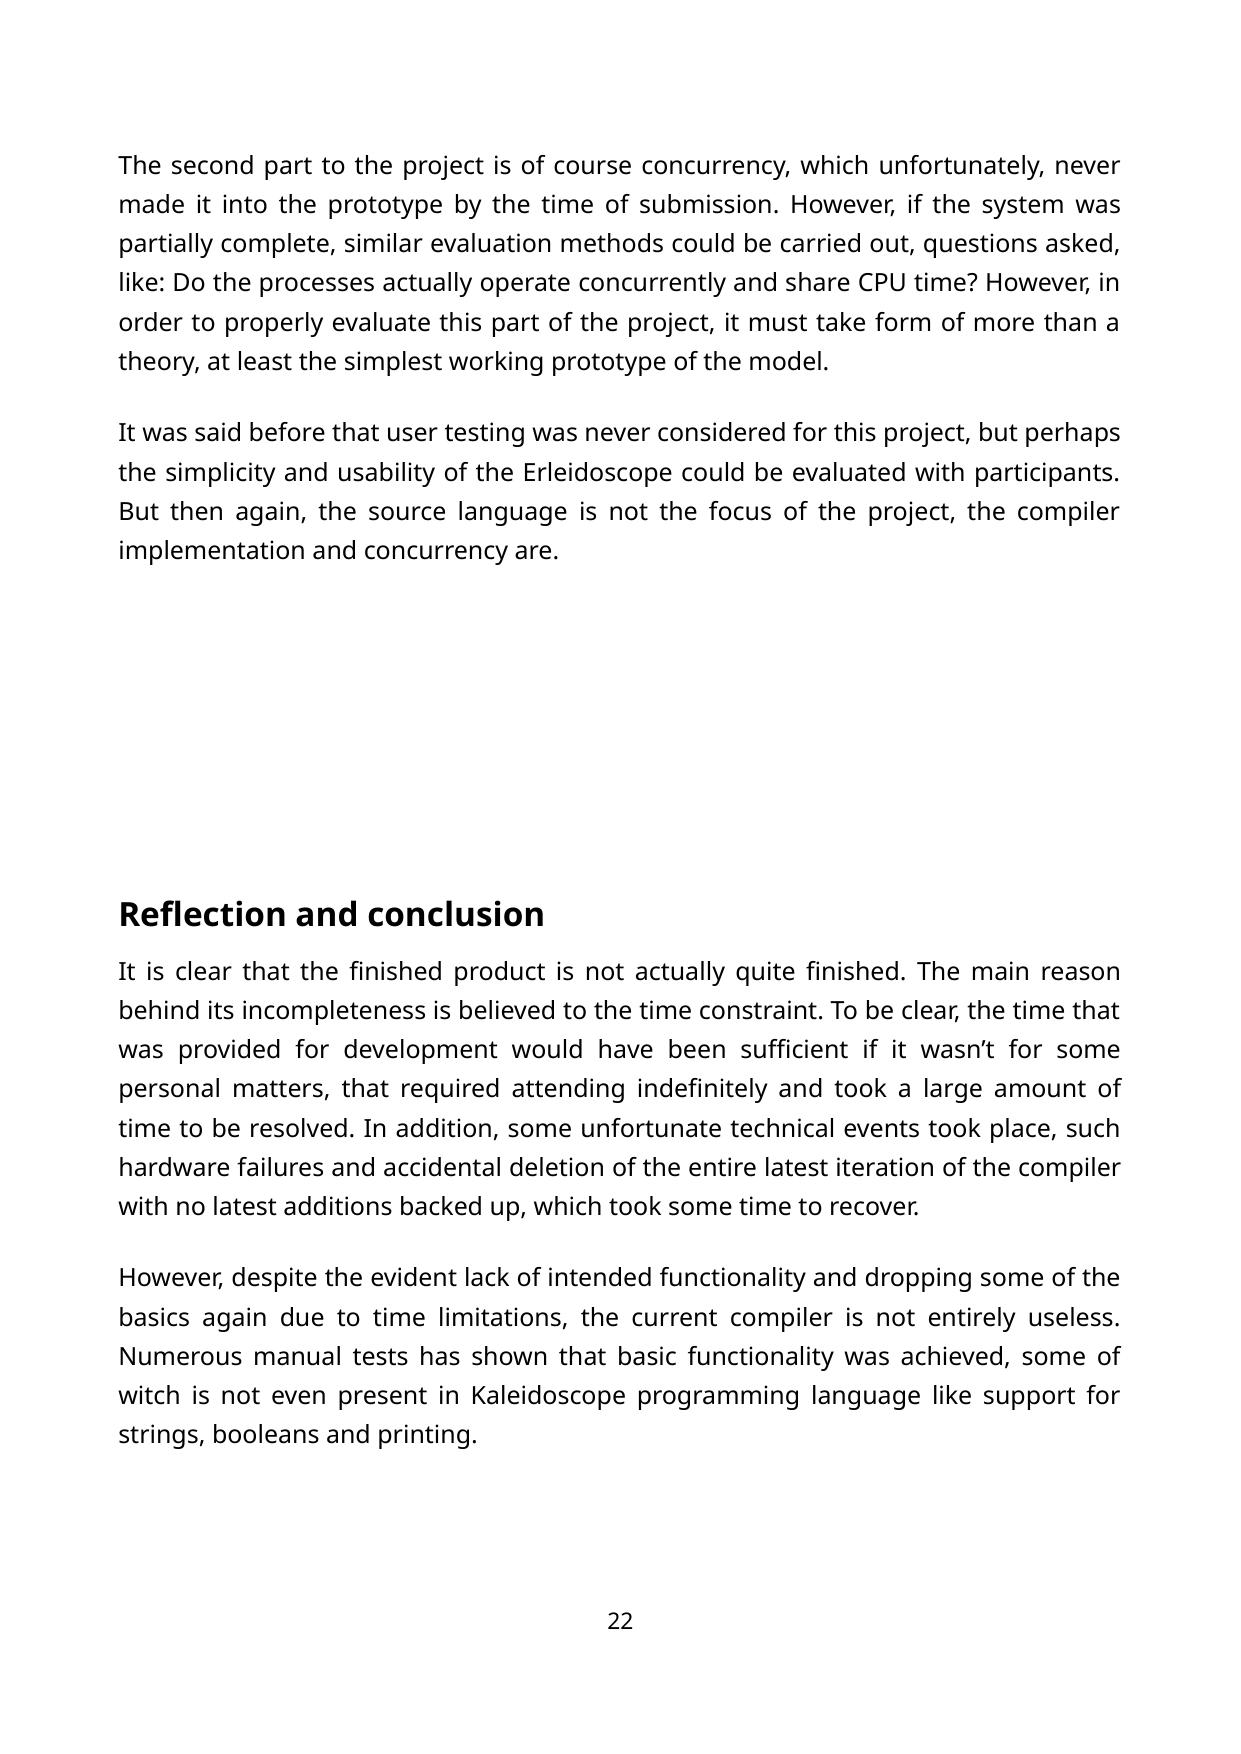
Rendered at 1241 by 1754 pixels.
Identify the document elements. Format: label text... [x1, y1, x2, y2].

text It is clear that the finished product is not actually quite finished. The main reason behind its incompleteness is believed to the time constraint. To be clear, the time that was provided for development would have been sufficient if it wasn’t for some personal matters, that required attending indefinitely and took a large amount of time to be resolved. In addition, some unfortunate technical events took place, such hardware failures and accidental deletion of the entire latest iteration of the compiler with no latest additions backed up, which took some time to recover. [118, 953, 1122, 1223]
text However, despite the evident lack of intended functionality and dropping some of the basics again due to time limitations, the current compiler is not entirely useless. Numerous manual tests has shown that basic functionality was achieved, some of witch is not even present in Kaleidoscope programming language like support for strings, booleans and printing. [118, 1260, 1122, 1451]
subtitle Reflection and conclusion [118, 890, 1122, 936]
text It was said before that user testing was never considered for this project, but perhaps the simplicity and usability of the Erleidoscope could be evaluated with participants. But then again, the source language is not the focus of the project, the compiler implementation and concurrency are. [118, 415, 1122, 567]
text The second part to the project is of course concurrency, which unfortunately, never made it into the prototype by the time of submission. However, if the system was partially complete, similar evaluation methods could be carried out, questions asked, like: Do the processes actually operate concurrently and share CPU time? However, in order to properly evaluate this part of the project, it must take form of more than a theory, at least the simplest working prototype of the model. [118, 148, 1122, 377]
